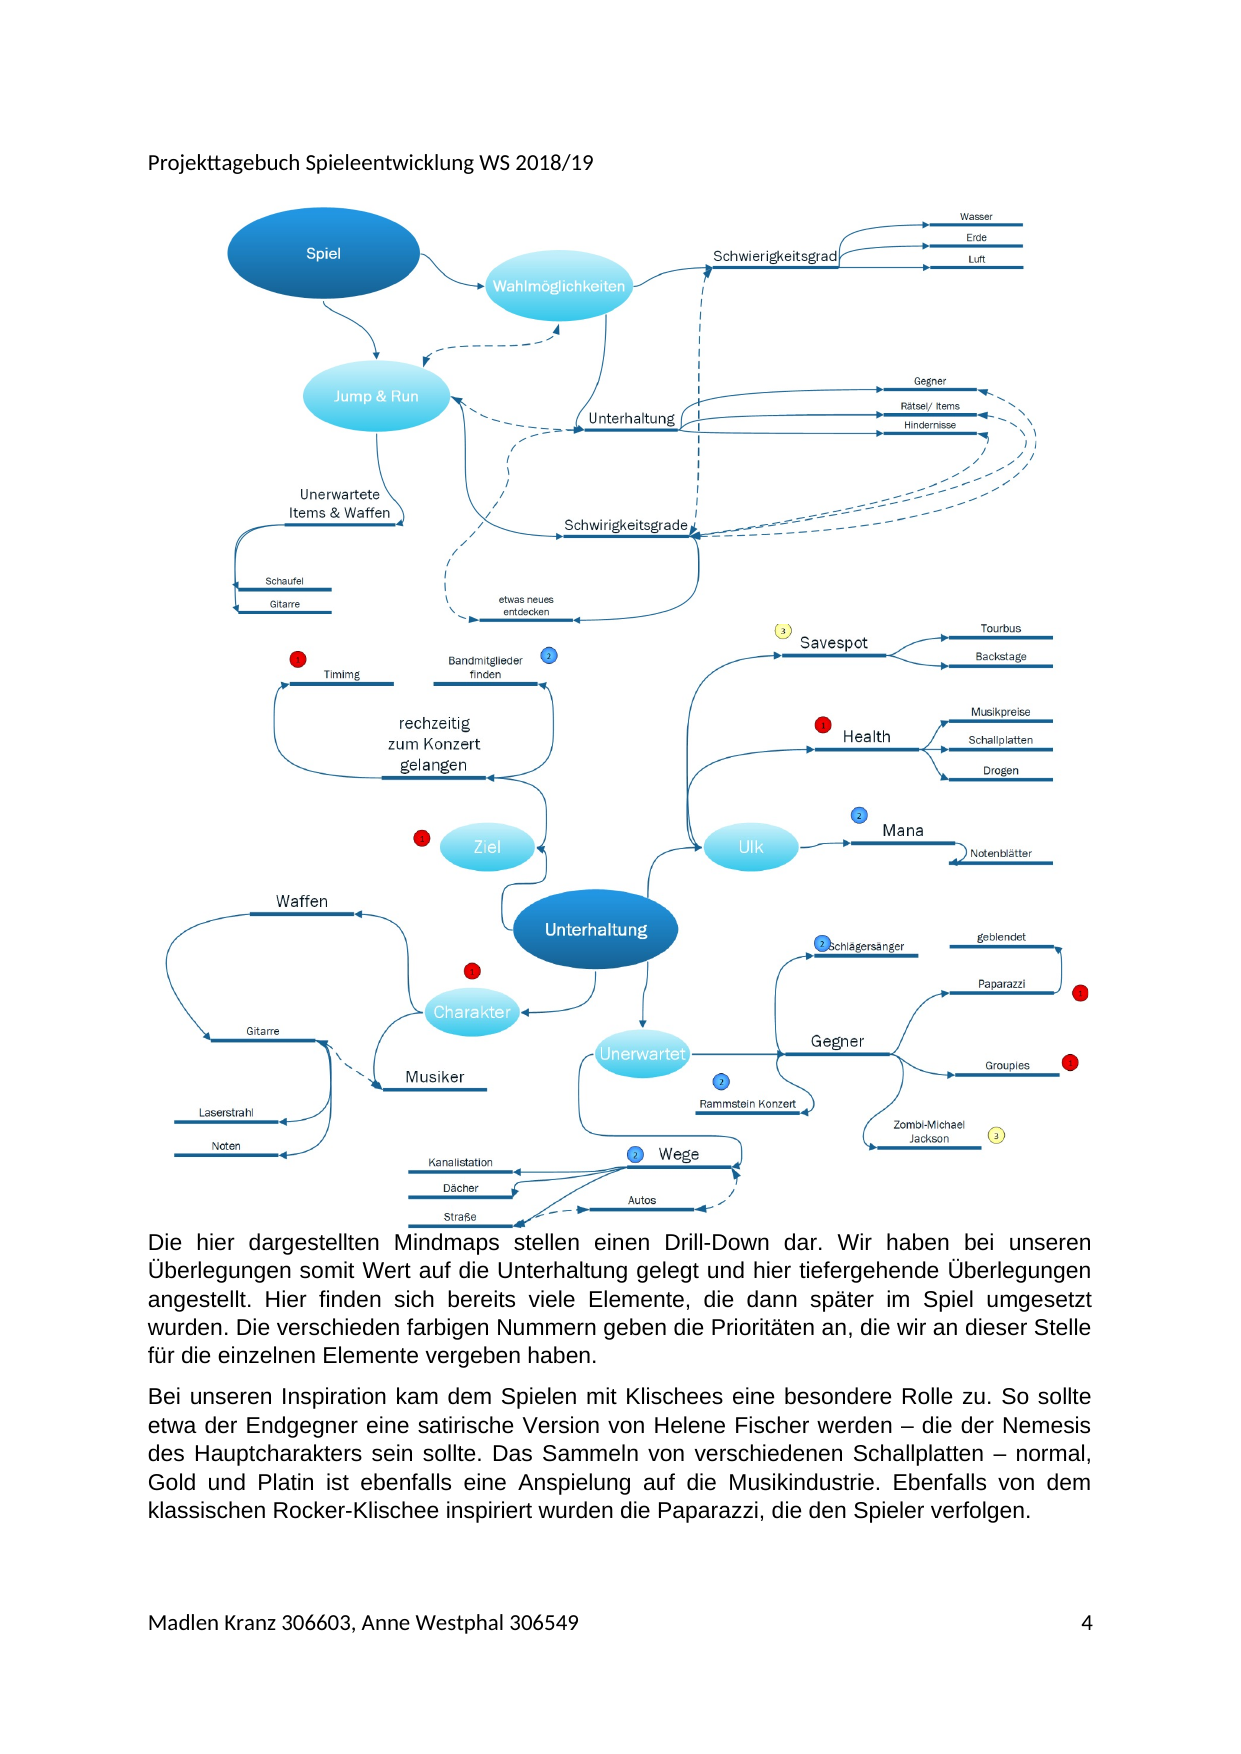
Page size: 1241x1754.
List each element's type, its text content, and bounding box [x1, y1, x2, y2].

picture [143, 205, 1089, 1229]
text Die hier dargestellten Mindmaps stellen einen Drill-Down dar. Wir haben bei unseren Überlegungen somit Wert auf die Unterhaltung gelegt und hier tiefergehende Überlegungen angestellt. Hier finden sich bereits viele Elemente, die dann später im Spiel umgesetzt wurden. Die verschieden farbigen Nummern geben die Prioritäten an, die wir an dieser Stelle für die einzelnen Elemente vergeben haben. [148, 205, 1093, 1369]
text Bei unseren Inspiration kam dem Spielen mit Klischees eine besondere Rolle zu. So sollte etwa der Endgegner eine satirische Version von Helene Fischer werden – die der Nemesis des Hauptcharakters sein sollte. Das Sammeln von verschiedenen Schallplatten – normal, Gold und Platin ist ebenfalls eine Anspielung auf die Musikindustrie. Ebenfalls von dem klassischen Rocker-Klischee inspiriert wurden die Paparazzi, die den Spieler verfolgen. [148, 1383, 1093, 1523]
